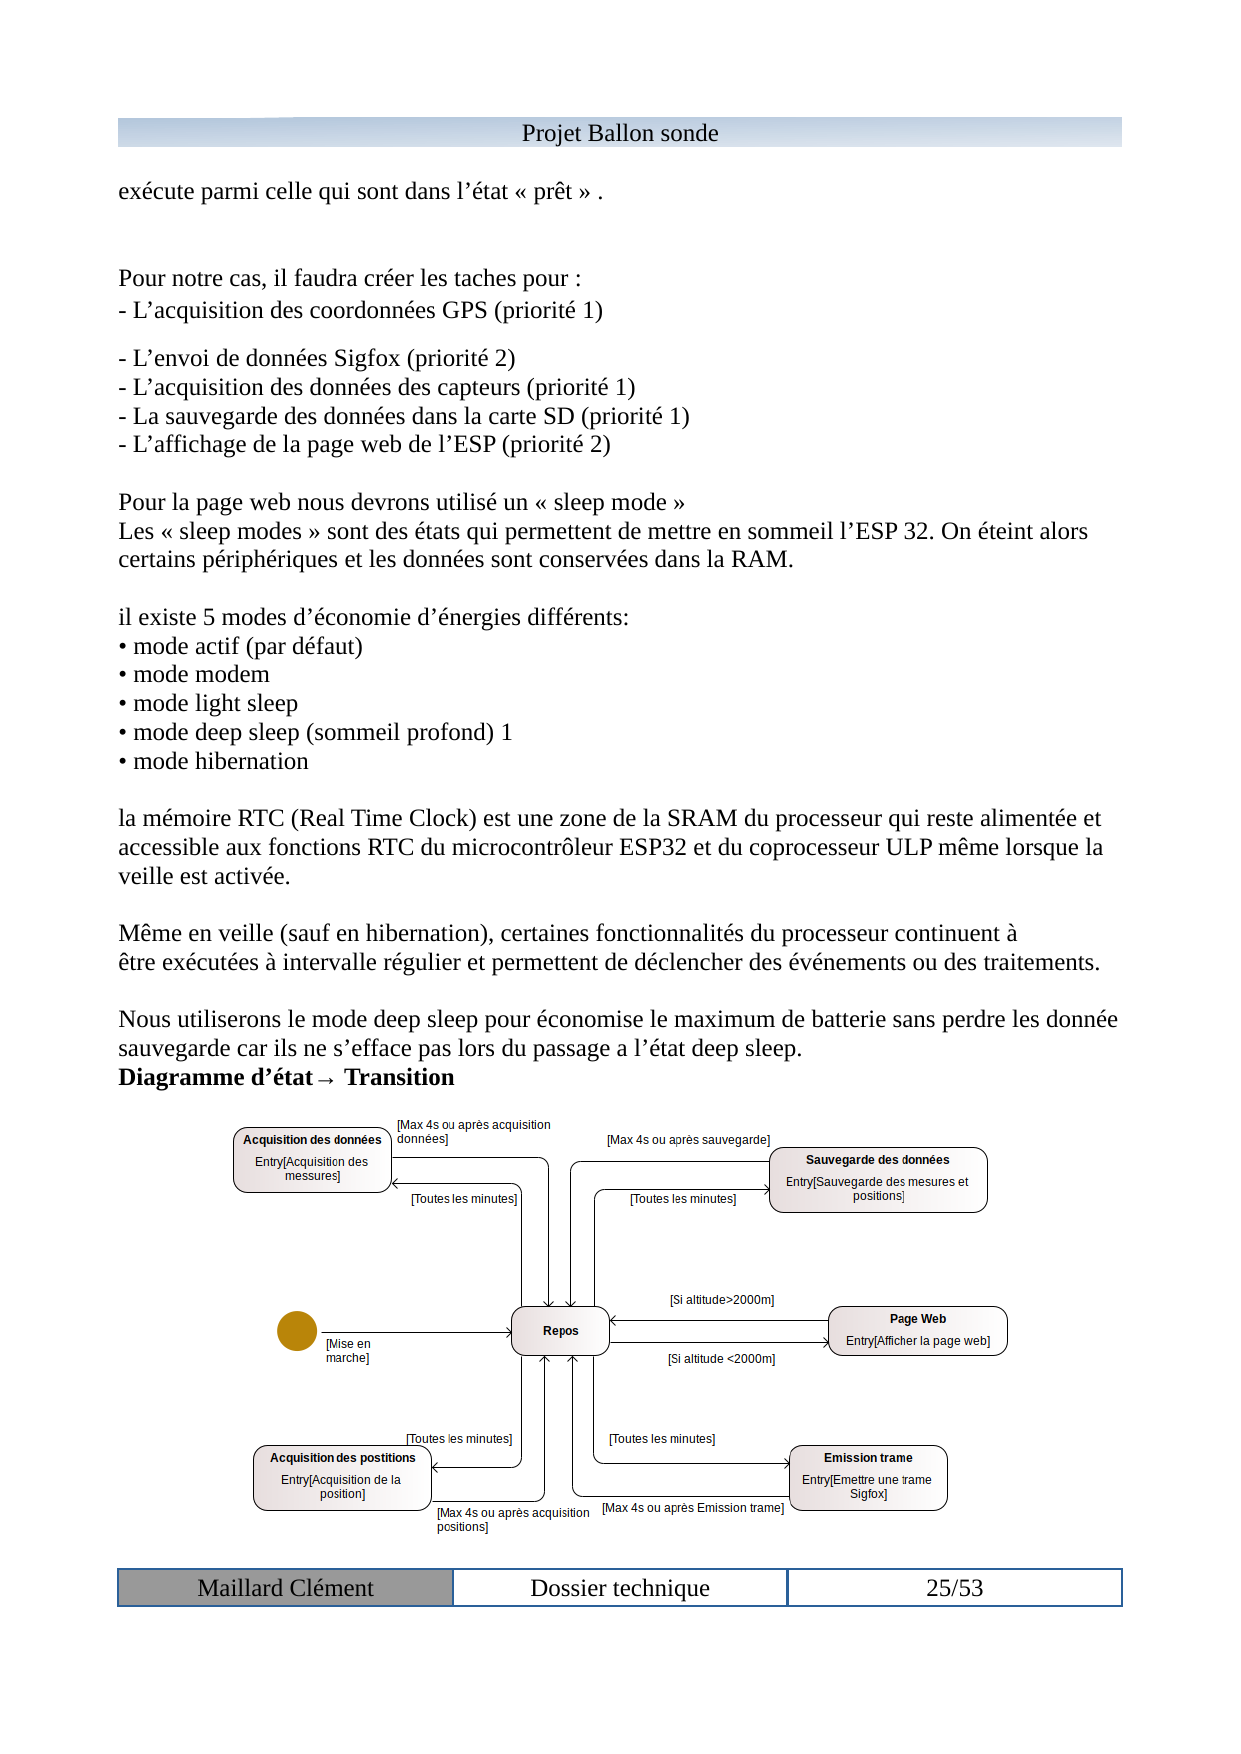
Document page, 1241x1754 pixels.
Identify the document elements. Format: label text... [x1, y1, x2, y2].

text - L’envoi de données Sigfox (priorité 2) - L’acquisition des données des capteurs (priorité 1) - La sauvegarde des données dans la carte SD (priorité 1) - L’affichage de la page web de l’ESP (priorité 2) [118, 343, 1122, 458]
text la mémoire RTC (Real Time Clock) est une zone de la SRAM du processeur qui reste alimentée et accessible aux fonctions RTC du microcontrôleur ESP32 et du coprocesseur ULP même lorsque la veille est activée. [118, 803, 1122, 889]
text Pour notre cas, il faudra créer les taches pour : - L’acquisition des coordonnées GPS (priorité 1) [118, 263, 1122, 324]
text Diagramme d’état→ Transition [118, 1062, 1122, 1091]
text Les « sleep modes » sont des états qui permettent de mettre en sommeil l’ESP 32. On éteint alors certains périphériques et les données sont conservées dans la RAM. [118, 516, 1122, 573]
text Même en veille (sauf en hibernation), certaines fonctionnalités du processeur continuent à être exécutées à intervalle régulier et permettent de déclencher des événements ou des traitements. [118, 889, 1122, 1004]
picture [223, 1098, 1017, 1553]
text il existe 5 modes d’économie d’énergies différents: • mode actif (par défaut) • mode modem • mode light sleep • mode deep sleep (sommeil profond) 1 • mode hibernation [118, 602, 1122, 774]
text Nous utiliserons le mode deep sleep pour économise le maximum de batterie sans perdre les donnée sauvegarde car ils ne s’efface pas lors du passage a l’état deep sleep. [118, 1004, 1122, 1062]
text exécute parmi celle qui sont dans l’état « prêt » . [118, 176, 1122, 234]
text Pour la page web nous devrons utilisé un « sleep mode » [118, 487, 1122, 516]
